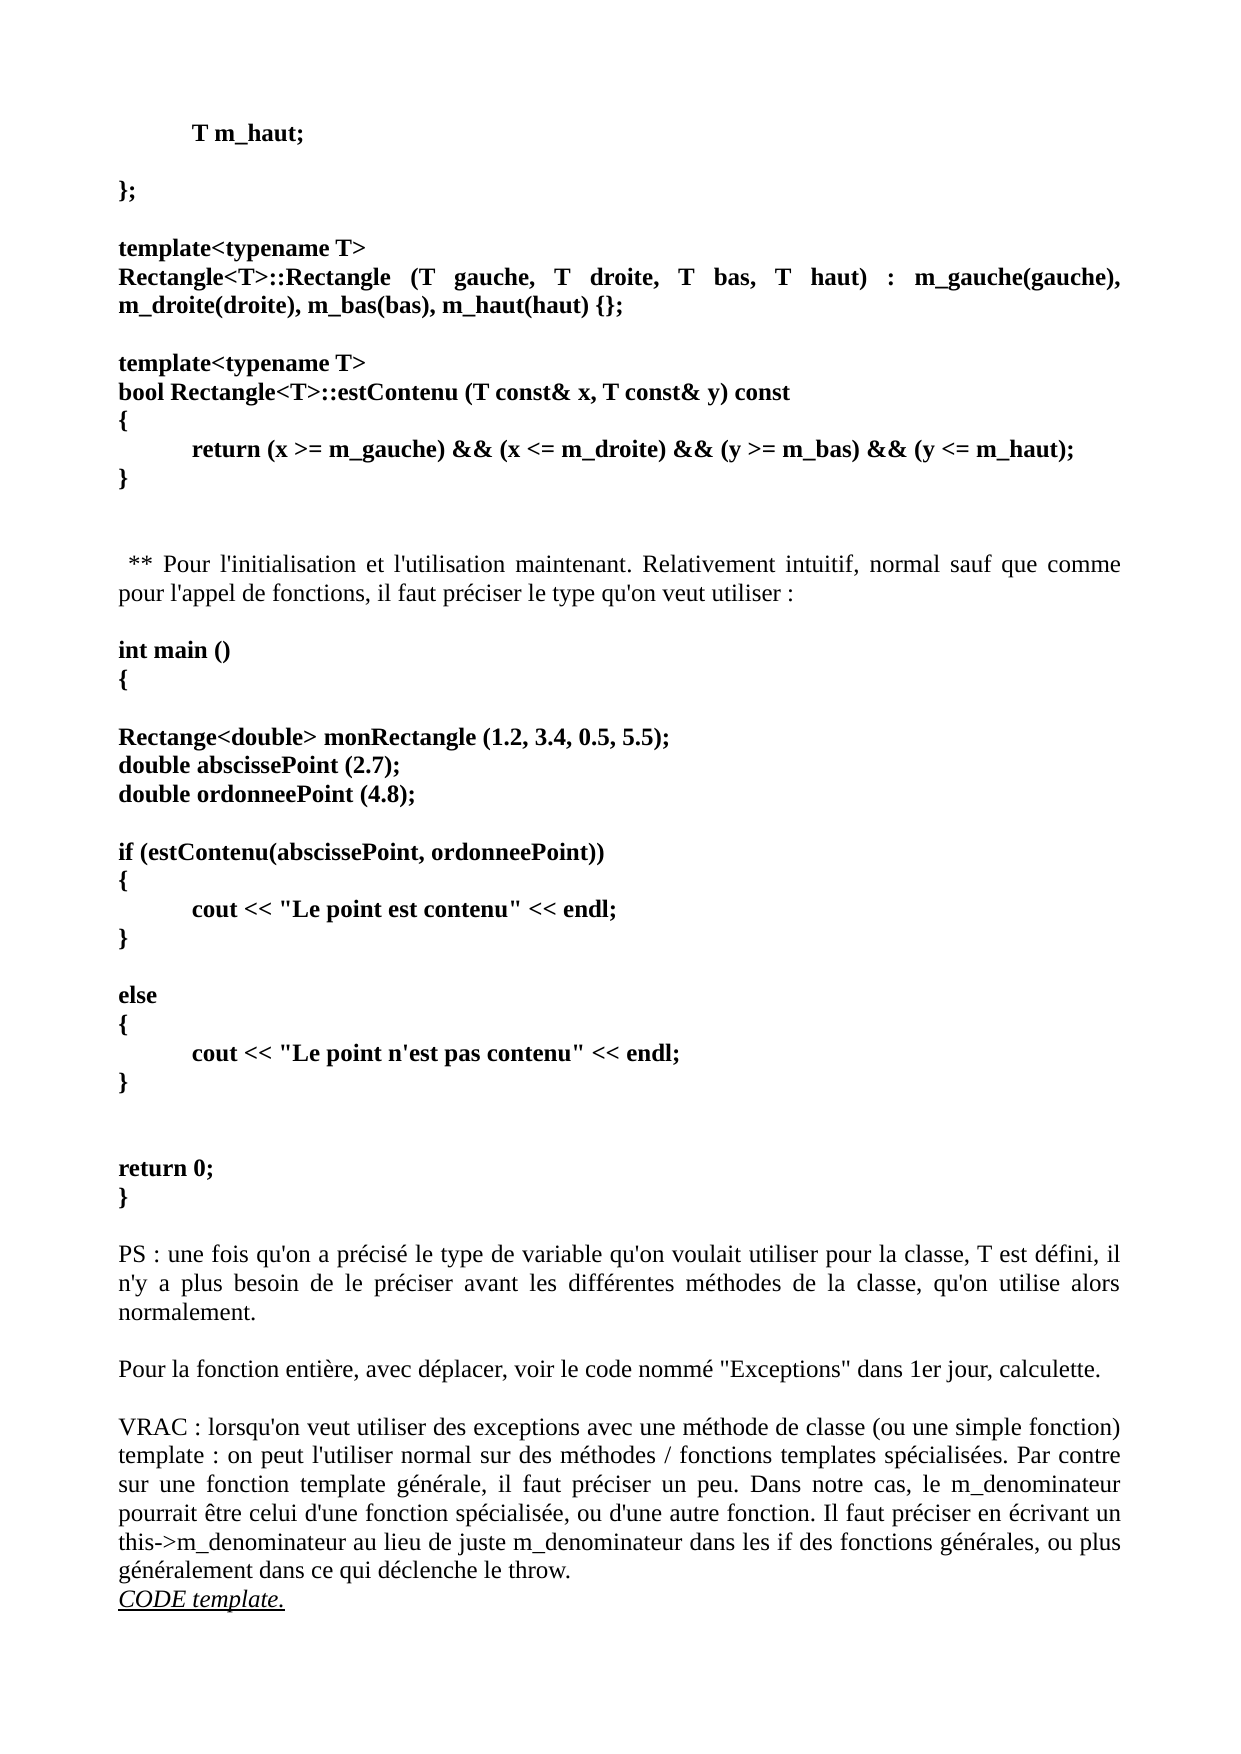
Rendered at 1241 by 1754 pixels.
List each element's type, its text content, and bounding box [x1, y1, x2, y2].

text { [118, 1009, 1122, 1038]
text return 0; [118, 1153, 1122, 1182]
text template<typename T> [118, 233, 1122, 262]
text int main () [118, 636, 1122, 664]
text Rectangle<T>::Rectangle (T gauche, T droite, T bas, T haut) : m_gauche(gauche), m_droite(droite), m_bas(bas), m_haut(haut) {}; [118, 262, 1122, 319]
text } [118, 1067, 1122, 1096]
text { [118, 406, 1122, 434]
text Pour la fonction entière, avec déplacer, voir le code nommé "Exceptions" dans 1er jour, calculette. [118, 1354, 1122, 1383]
text } [118, 923, 1122, 952]
text { [118, 664, 1122, 693]
text double abscissePoint (2.7); [118, 751, 1122, 779]
text PS : une fois qu'on a précisé le type de variable qu'on voulait utiliser pour la classe, T est défini, il n'y a plus besoin de le préciser avant les différentes méthodes de la classe, qu'on utilise alors normalement. [118, 1239, 1122, 1326]
text else [118, 981, 1122, 1009]
text { [118, 866, 1122, 894]
text if (estContenu(abscissePoint, ordonneePoint)) [118, 837, 1122, 866]
text double ordonneePoint (4.8); [118, 779, 1122, 808]
text } [118, 463, 1122, 492]
text }; [118, 176, 1122, 204]
text } [118, 1182, 1122, 1211]
text cout << "Le point n'est pas contenu" << endl; [118, 1038, 1122, 1067]
text cout << "Le point est contenu" << endl; [118, 894, 1122, 923]
text T m_haut; [118, 118, 1122, 147]
text bool Rectangle<T>::estContenu (T const& x, T const& y) const [118, 377, 1122, 406]
text template<typename T> [118, 348, 1122, 377]
text CODE template. [118, 1584, 1122, 1613]
text return (x >= m_gauche) && (x <= m_droite) && (y >= m_bas) && (y <= m_haut); [118, 434, 1122, 463]
text Rectange<double> monRectangle (1.2, 3.4, 0.5, 5.5); [118, 722, 1122, 751]
text ** Pour l'initialisation et l'utilisation maintenant. Relativement intuitif, normal sauf que comme pour l'appel de fonctions, il faut préciser le type qu'on veut utiliser : [118, 549, 1122, 607]
text VRAC : lorsqu'on veut utiliser des exceptions avec une méthode de classe (ou une simple fonction) template : on peut l'utiliser normal sur des méthodes / fonctions templates spécialisées. Par contre sur une fonction template générale, il faut préciser un peu. Dans notre cas, le m_denominateur pourrait être celui d'une fonction spécialisée, ou d'une autre fonction. Il faut préciser en écrivant un this->m_denominateur au lieu de juste m_denominateur dans les if des fonctions générales, ou plus généralement dans ce qui déclenche le throw. [118, 1412, 1122, 1584]
